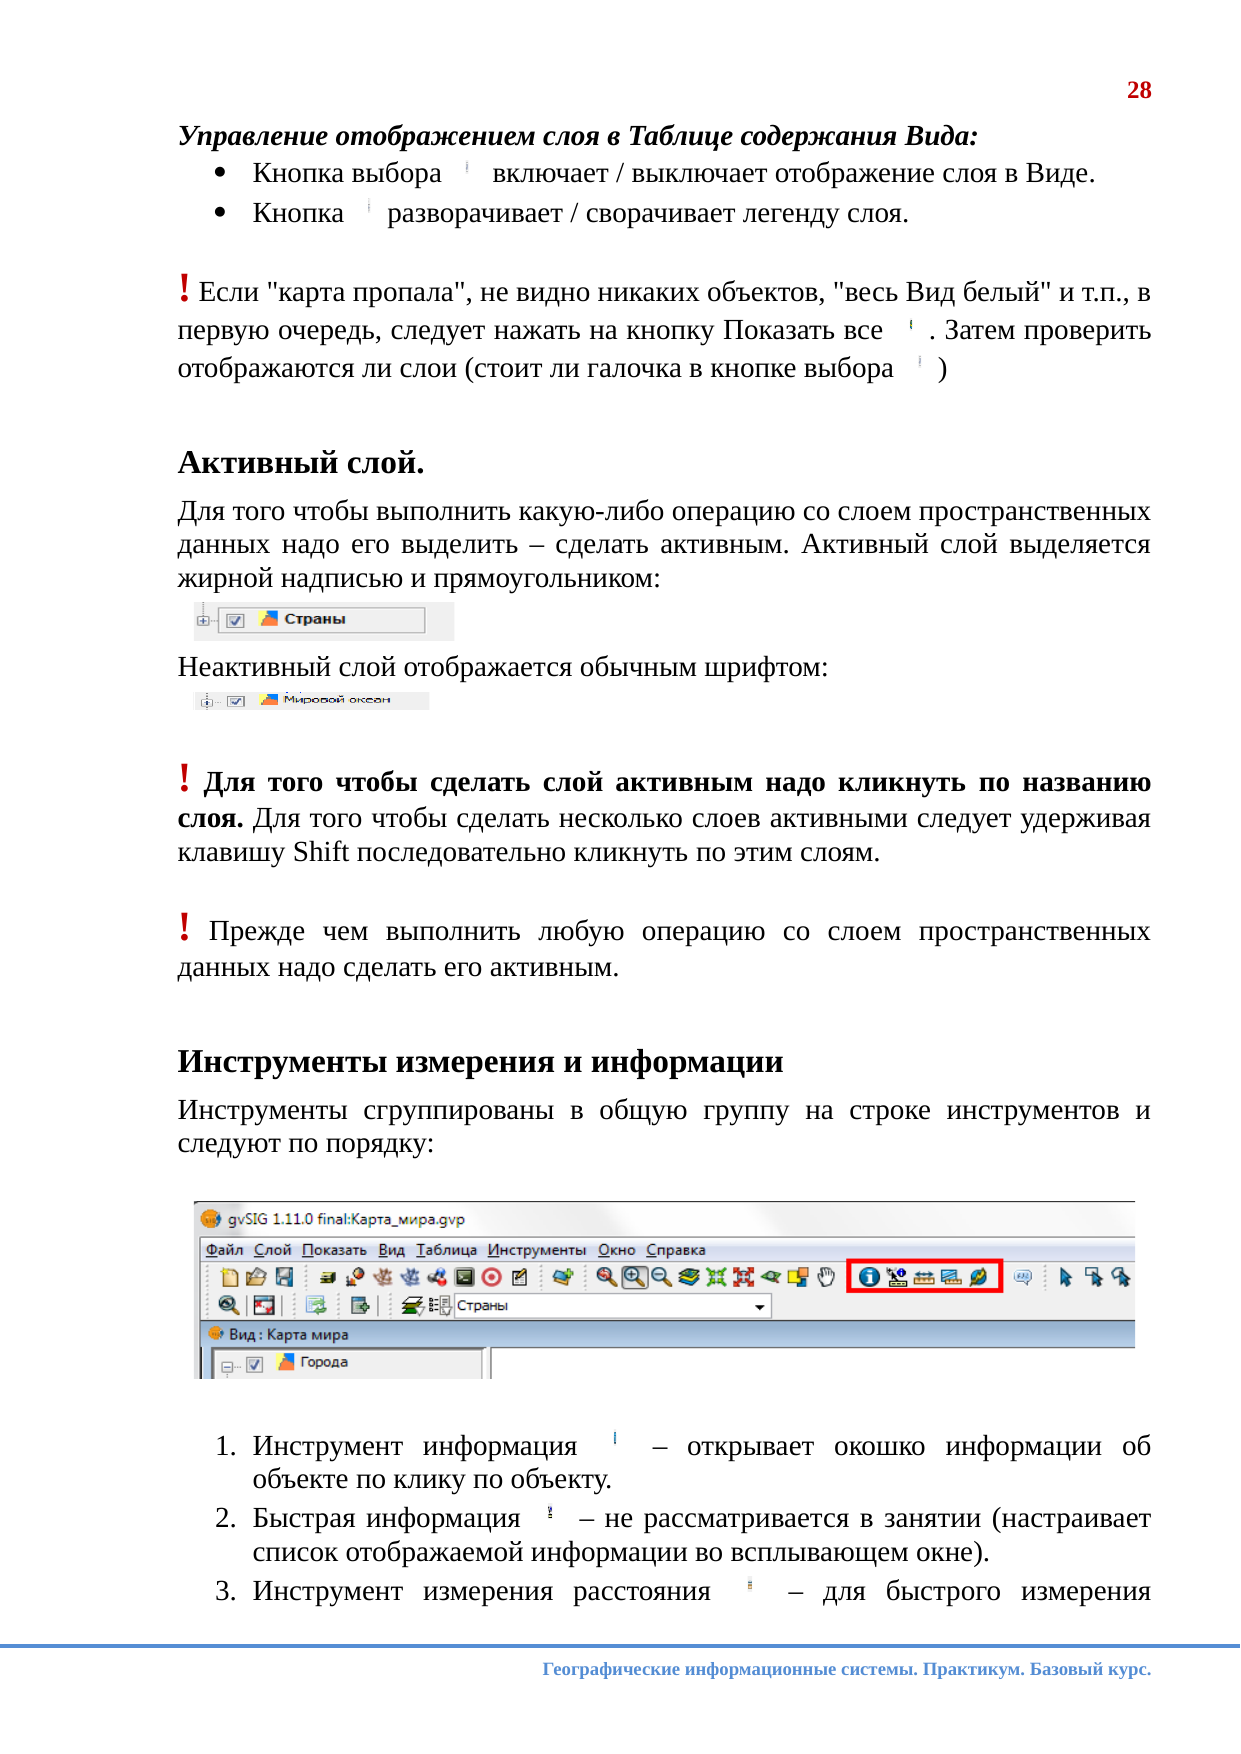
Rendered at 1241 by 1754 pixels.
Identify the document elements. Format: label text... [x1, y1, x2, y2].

text ! Если "карта пропала", не видно никаких объектов, "весь Вид белый" и т.п., в первую очередь, следует нажать на кнопку Показать все . Затем проверить отображаются ли слои (стоит ли галочка в кнопке выбора ) [177, 262, 1152, 383]
picture [547, 1503, 553, 1519]
text Инструменты сгруппированы в общую группу на строке инструментов и следуют по порядку: [177, 1092, 1152, 1159]
picture [465, 160, 469, 174]
text Для того чтобы выполнить какую-либо операцию со слоем пространственных данных надо его выделить – сделать активным. Активный слой выделяется жирной надписью и прямоугольником: [177, 493, 1152, 593]
text Неактивный слой отображается обычным шрифтом: [177, 649, 1152, 683]
text Управление отображением слоя в Таблице содержания Вида: [177, 118, 1152, 152]
list Инструмент измерения расстояния – для быстрого измерения [215, 1567, 1152, 1607]
list Кнопка разворачивает / сворачивает легенду слоя. [215, 189, 1152, 228]
text ! Прежде чем выполнить любую операцию со слоем пространственных данных надо сделать его активным. [177, 901, 1152, 983]
picture [193, 1201, 1135, 1379]
list Кнопка выбора включает / выключает отображение слоя в Виде. [215, 152, 1152, 189]
picture [747, 1576, 753, 1592]
text ! Для того чтобы сделать слой активным надо кликнуть по названию слоя. Для того чтобы сделать несколько слоев активными следует удерживая клавишу Shift последовательно кликнуть по этим слоям. [177, 753, 1152, 868]
text Активный слой. [177, 442, 1152, 480]
picture [193, 602, 455, 641]
list Инструмент информация – открывает окошко информации об объекте по клику по объекту. [215, 1421, 1152, 1495]
picture [613, 1429, 617, 1446]
list Быстрая информация – не рассматривается в занятии (настраивает список отображаемой информации во всплывающем окне). [215, 1495, 1152, 1567]
text Инструменты измерения и информации [177, 1041, 1152, 1079]
picture [918, 355, 922, 368]
picture [193, 692, 430, 710]
